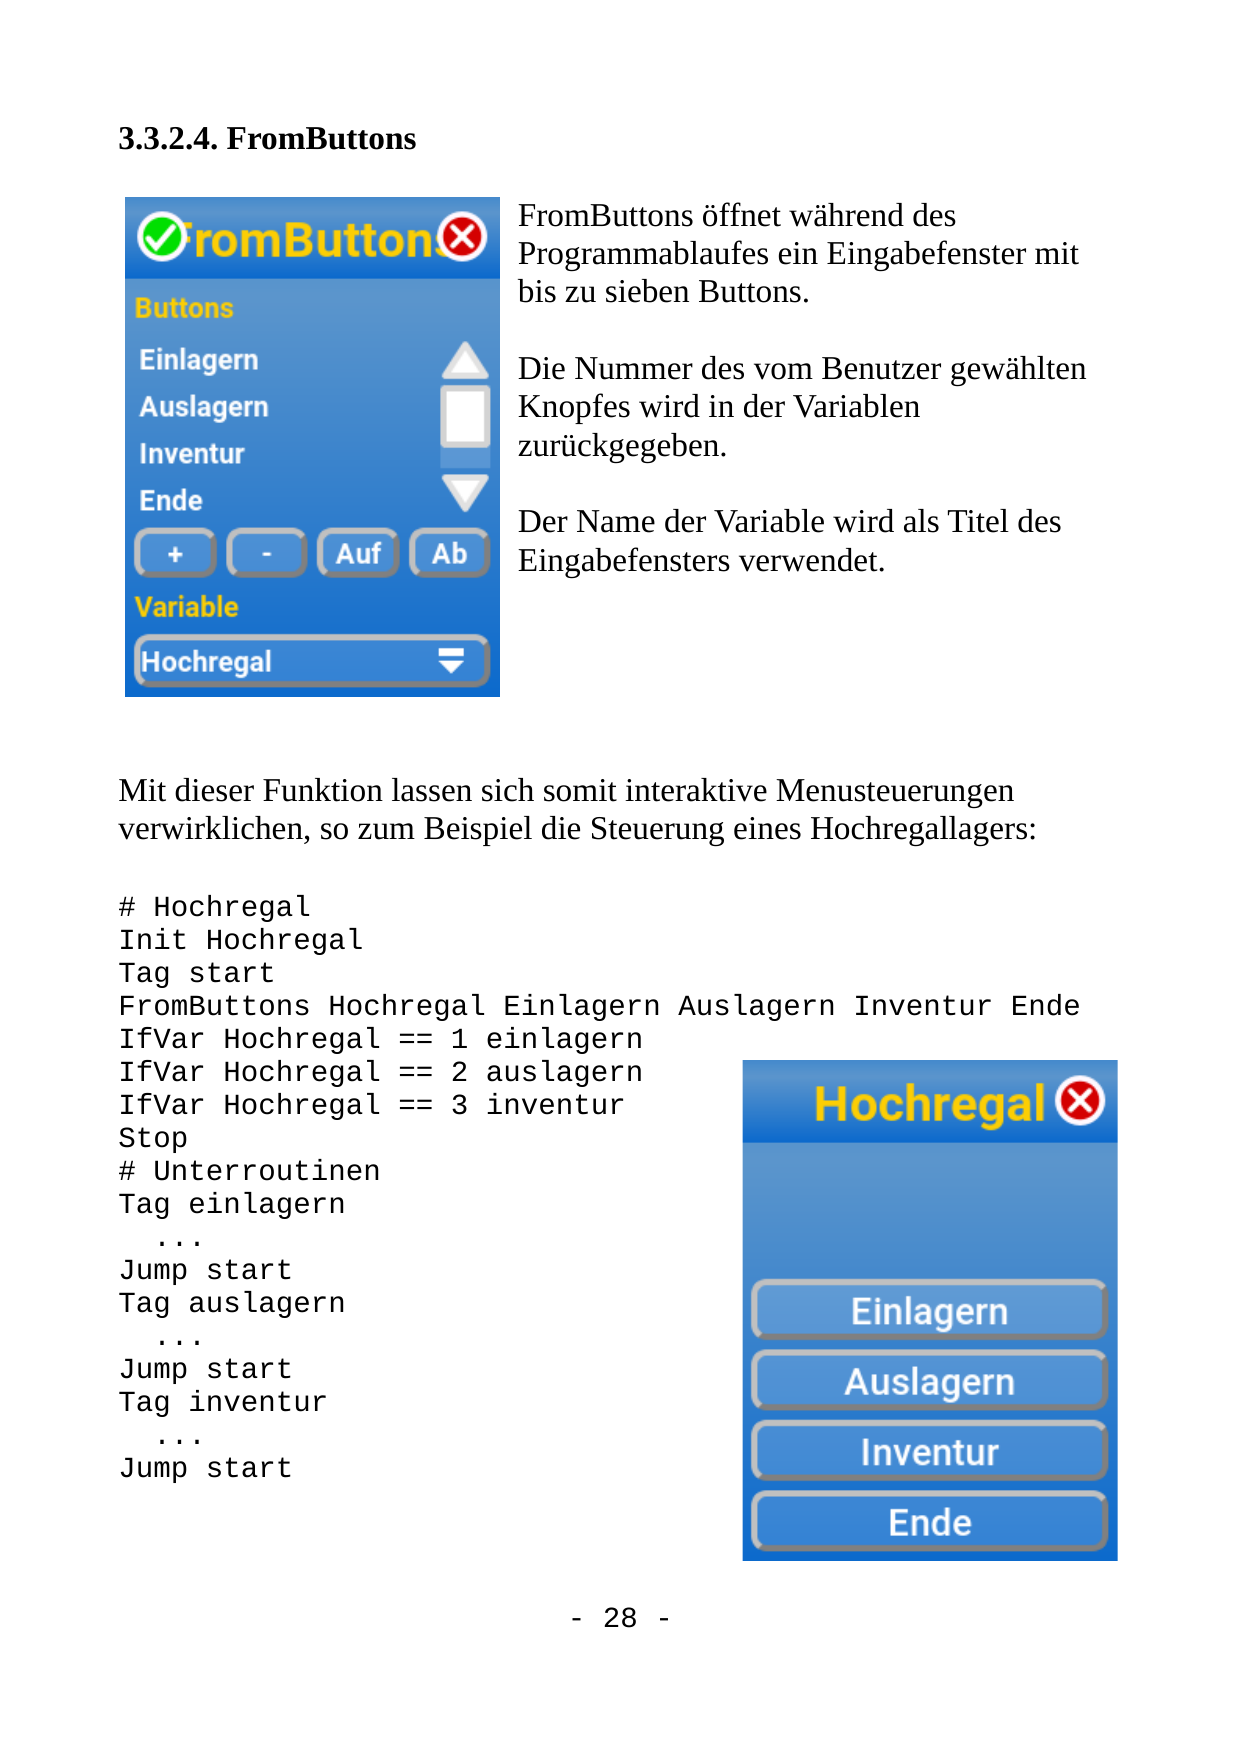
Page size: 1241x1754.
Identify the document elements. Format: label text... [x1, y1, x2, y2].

text 3.3.2.4. FromButtons [118, 118, 1122, 156]
text Mit dieser Funktion lassen sich somit interaktive Menusteuerungen verwirklichen, so zum Beispiel die Steuerung eines Hochregallagers: [118, 770, 1122, 846]
text Der Name der Variable wird als Titel des Eingabefensters verwendet. [500, 501, 1122, 578]
picture [742, 1060, 1118, 1561]
text # Hochregal Init Hochregal Tag start FromButtons Hochregal Einlagern Auslagern Inventur Ende IfVar Hochregal == 1 einlagern IfVar Hochregal == 2 auslagern IfVar Hochregal == 3 inventur Stop # Unterroutinen Tag einlagern ... Jump start Tag auslagern ... Jump start Tag inventur ... Jump start [118, 892, 1122, 1532]
picture [125, 197, 500, 697]
text FromButtons öffnet während des Programmablaufes ein Eingabefenster mit bis zu sieben Buttons. [118, 195, 1122, 310]
text Die Nummer des vom Benutzer gewählten Knopfes wird in der Variablen zurückgegeben. [500, 348, 1122, 463]
